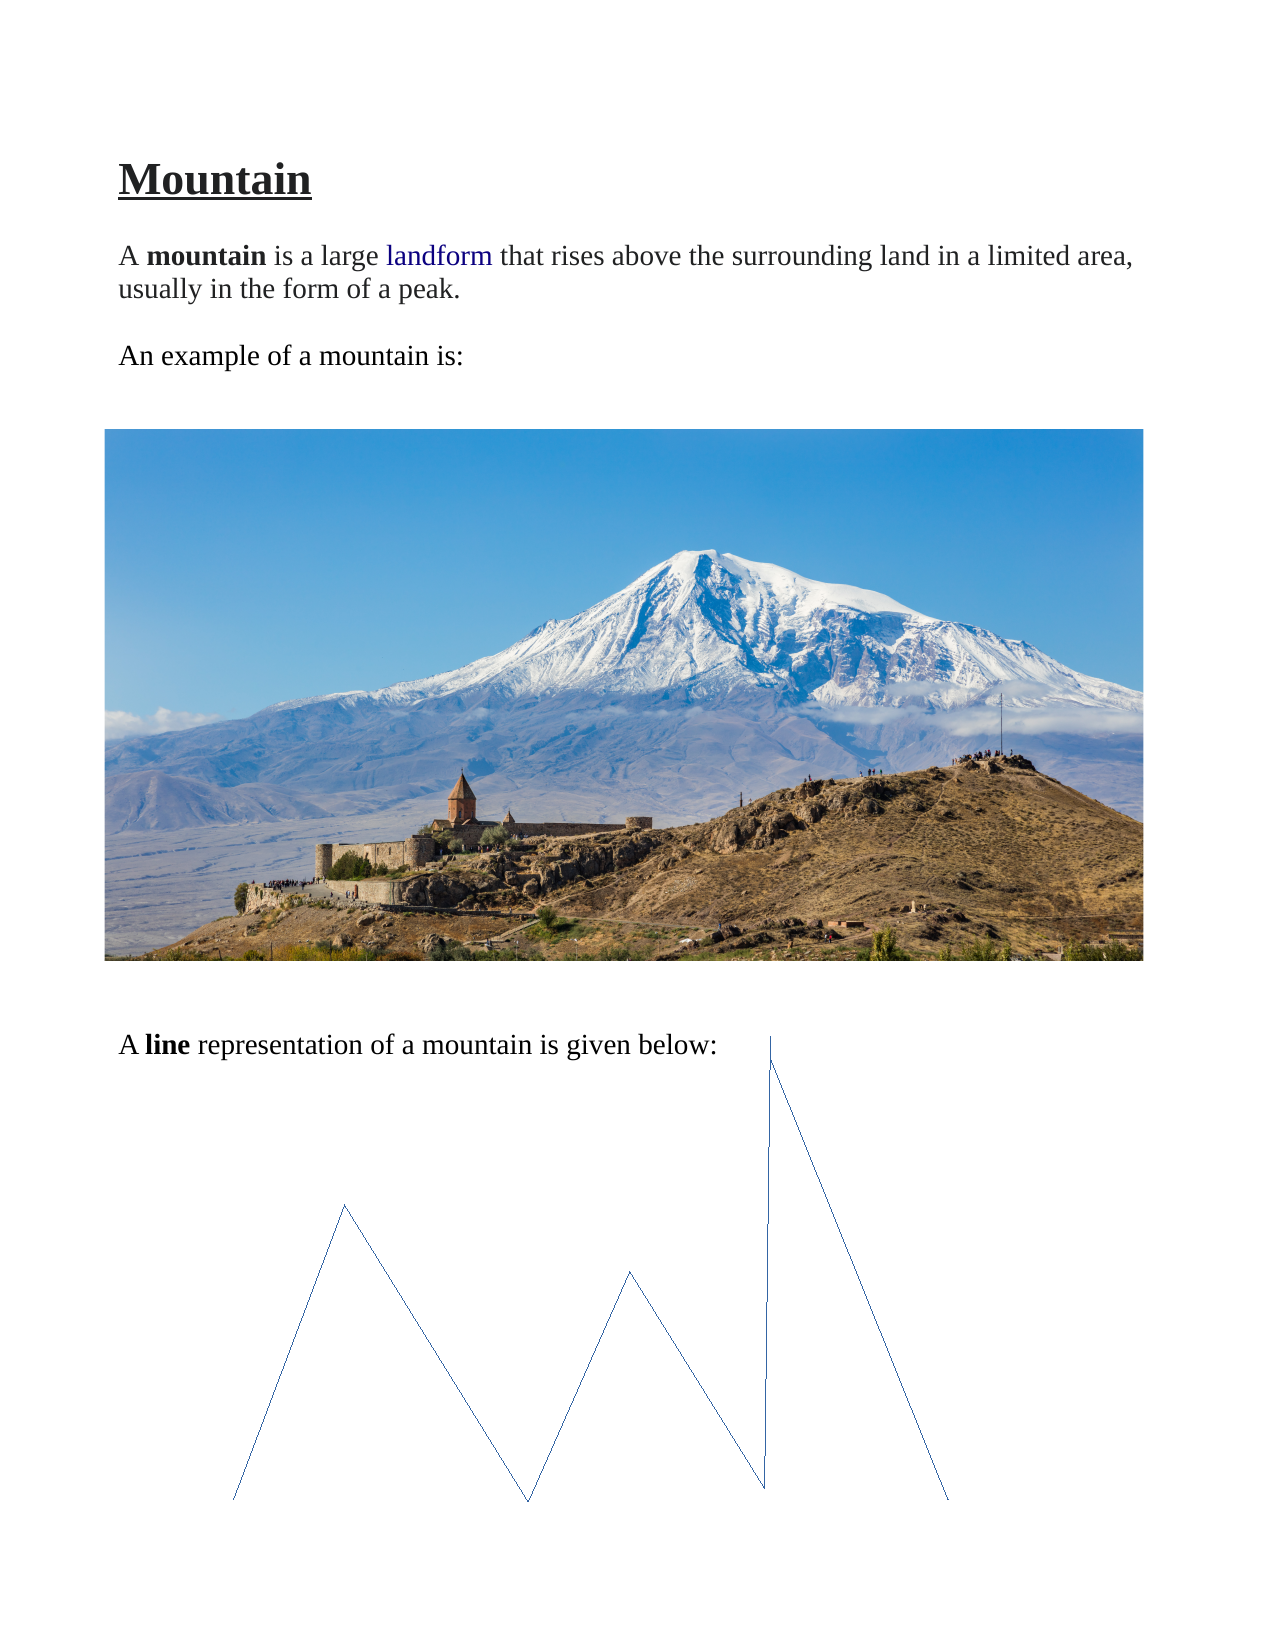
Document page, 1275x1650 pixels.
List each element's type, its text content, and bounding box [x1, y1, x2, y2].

text A mountain is a large landform that rises above the surrounding land in a limited area, usually in the form of a peak. An example of a mountain is: A line representation of a mountain is given below: [118, 204, 1157, 1531]
text Mountain [118, 118, 1157, 204]
picture [104, 429, 1144, 961]
